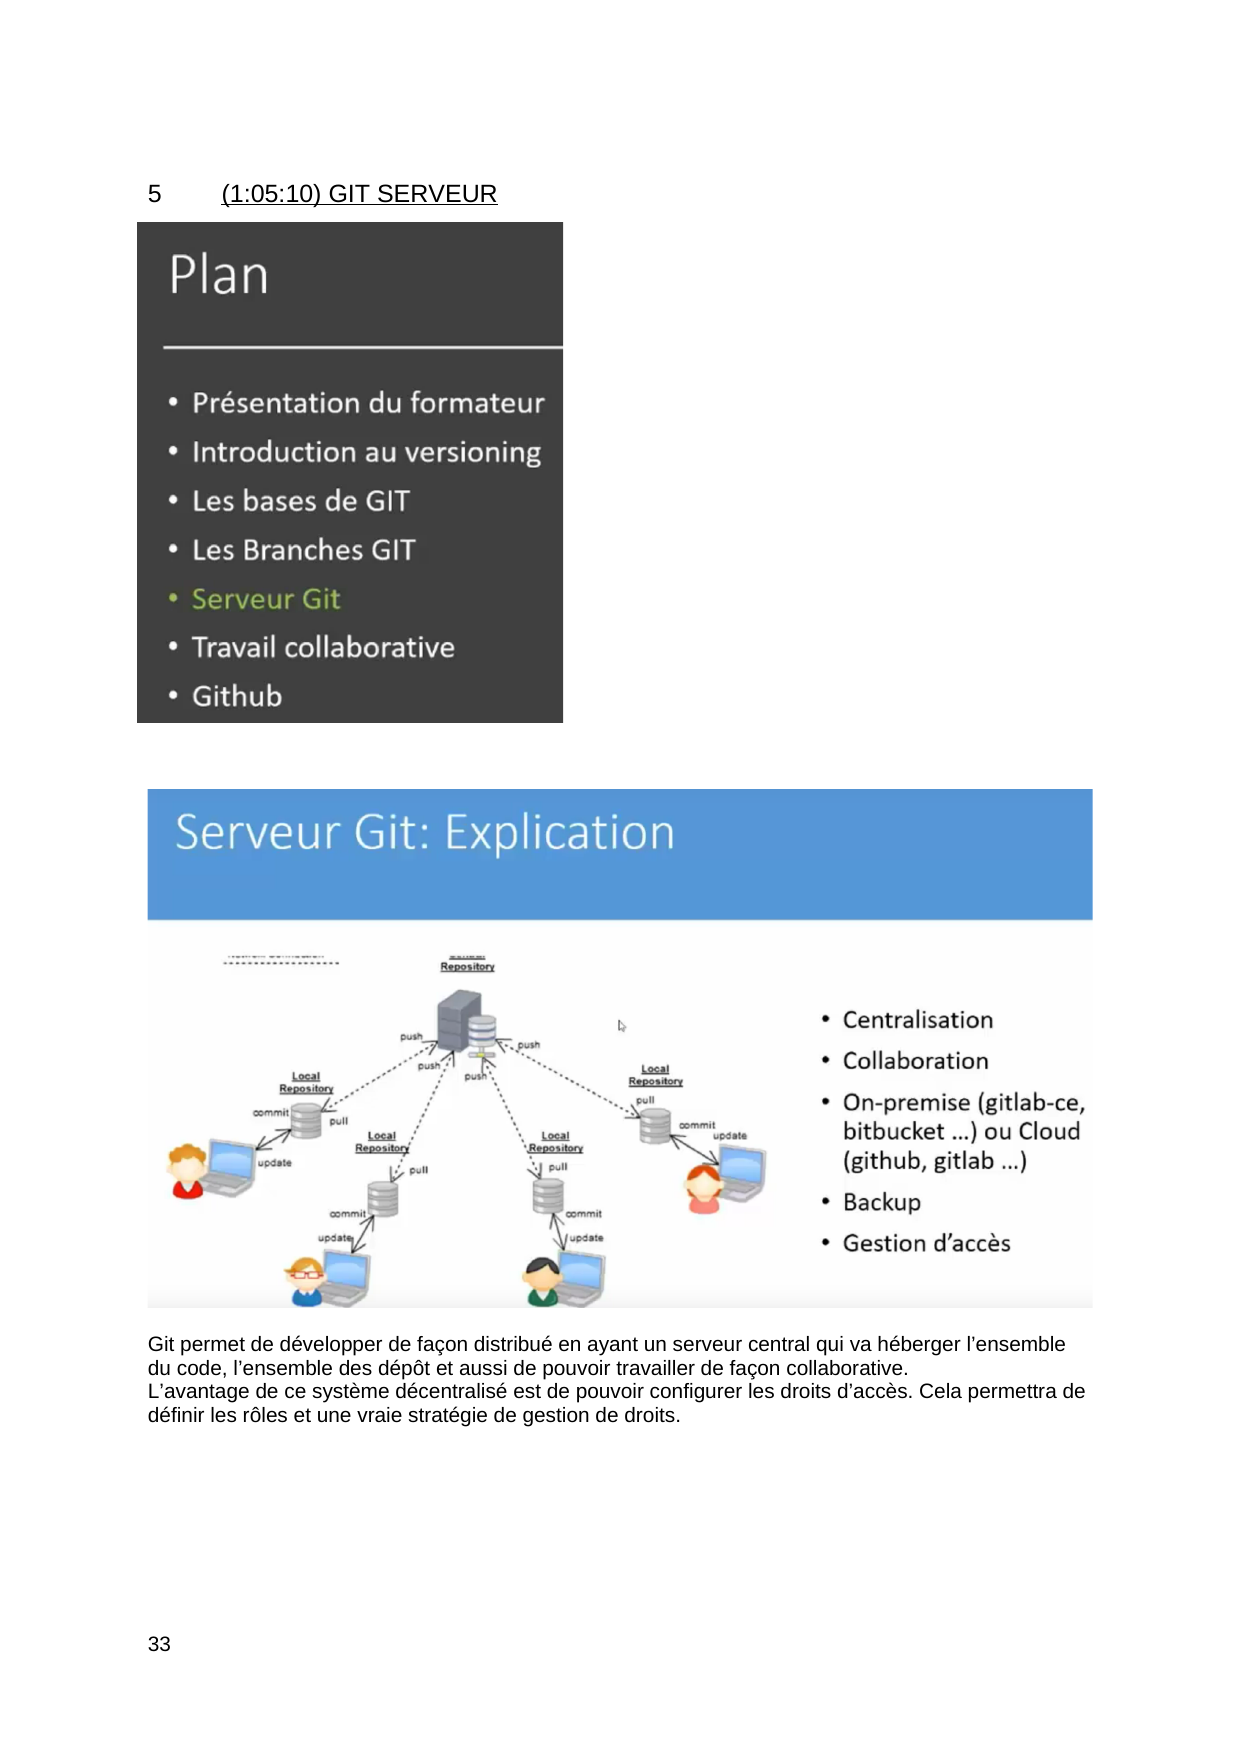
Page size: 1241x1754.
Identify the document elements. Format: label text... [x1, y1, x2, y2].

subtitle (1:05:10) Git Serveur [148, 179, 1093, 208]
text L’avantage de ce système décentralisé est de pouvoir configurer les droits d’accès. Cela permettra de définir les rôles et une vraie stratégie de gestion de droits. [148, 1379, 1093, 1427]
picture [147, 789, 1093, 1308]
picture [137, 222, 564, 723]
text Git permet de développer de façon distribué en ayant un serveur central qui va héberger l’ensemble du code, l’ensemble des dépôt et aussi de pouvoir travailler de façon collaborative. [148, 1331, 1093, 1379]
